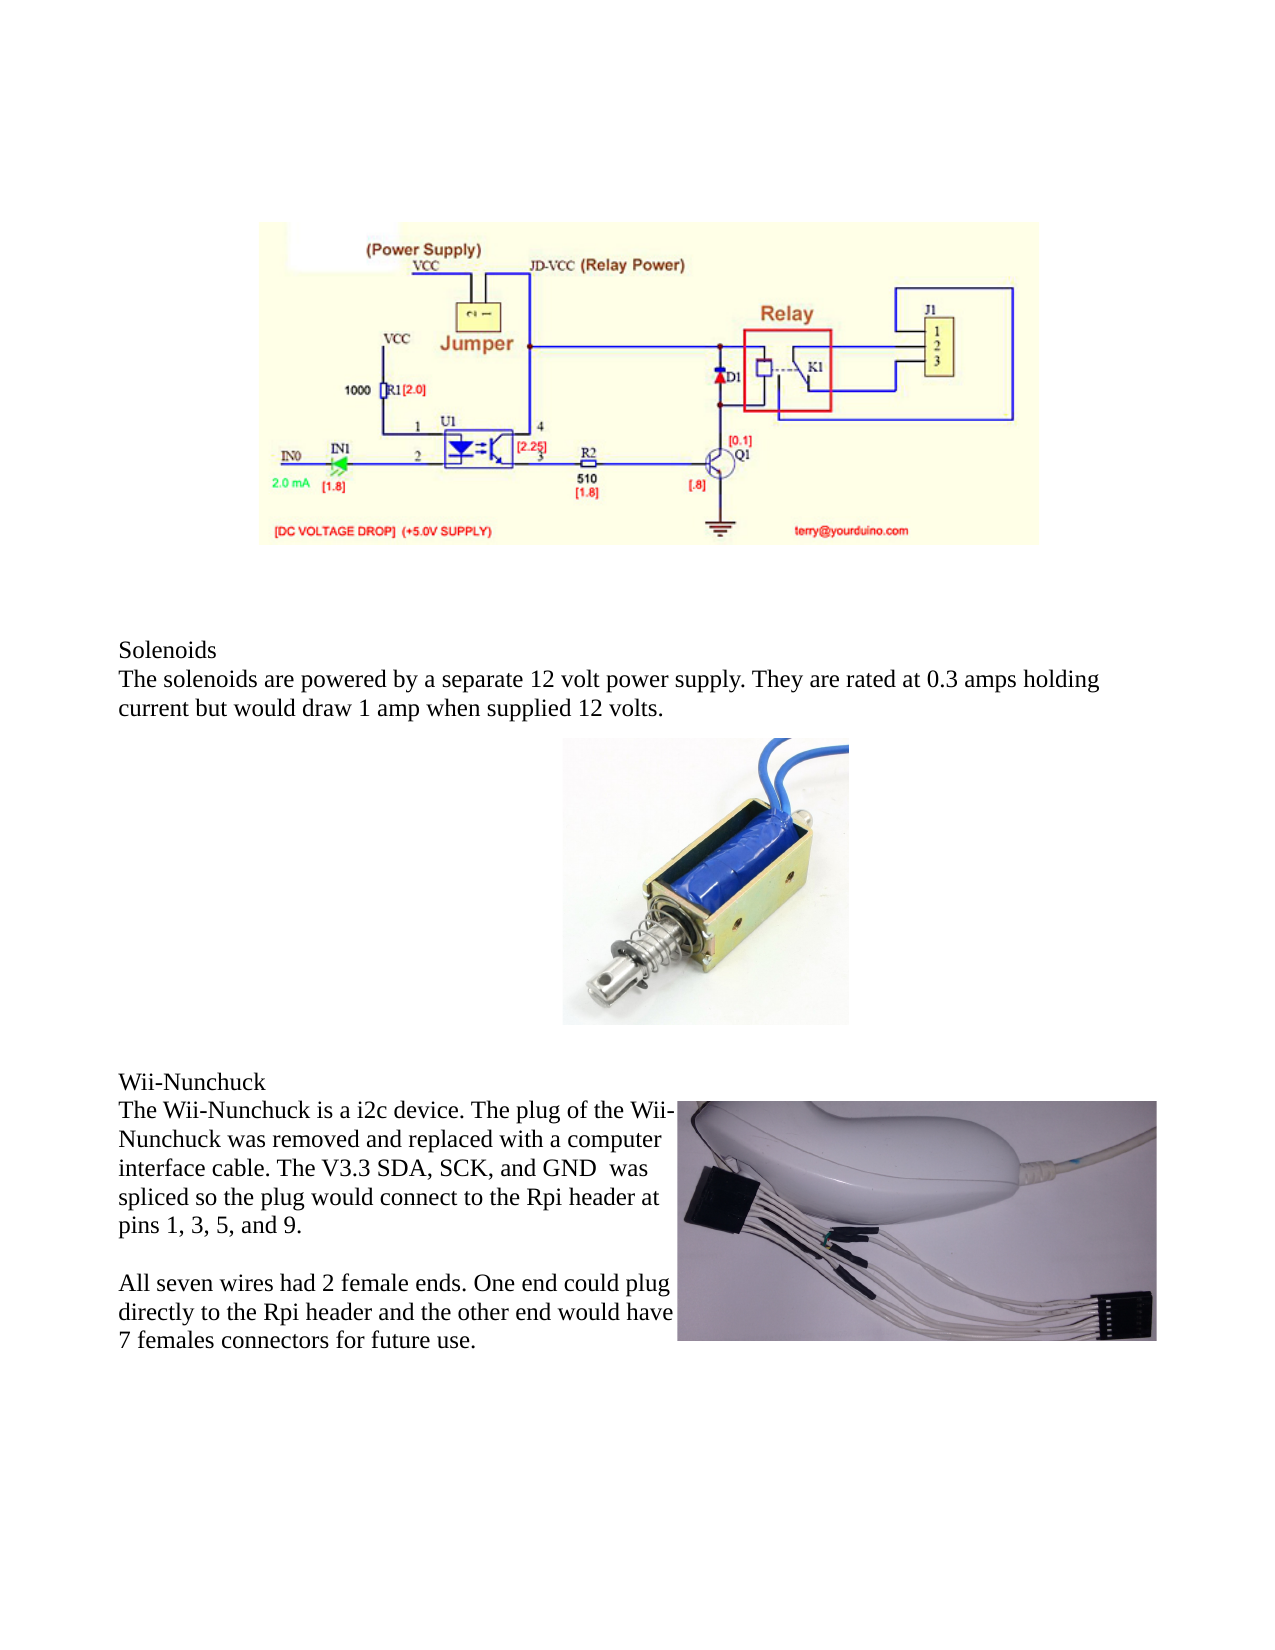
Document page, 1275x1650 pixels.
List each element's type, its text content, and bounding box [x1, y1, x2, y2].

text Wii-Nunchuck [118, 1067, 1157, 1096]
text The Wii-Nunchuck is a i2c device. The plug of the Wii-Nunchuck was removed and replaced with a computer interface cable. The V3.3 SDA, SCK, and GND was spliced so the plug would connect to the Rpi header at pins 1, 3, 5, and 9. [118, 1096, 1157, 1239]
picture [258, 222, 1040, 545]
picture [562, 738, 849, 1025]
text All seven wires had 2 female ends. One end could plug directly to the Rpi header and the other end would have 7 females connectors for future use. [118, 1239, 1157, 1354]
picture [677, 1101, 1157, 1341]
text The solenoids are powered by a separate 12 volt power supply. They are rated at 0.3 amps holding current but would draw 1 amp when supplied 12 volts. [118, 664, 1157, 722]
text Solenoids [118, 636, 1157, 664]
